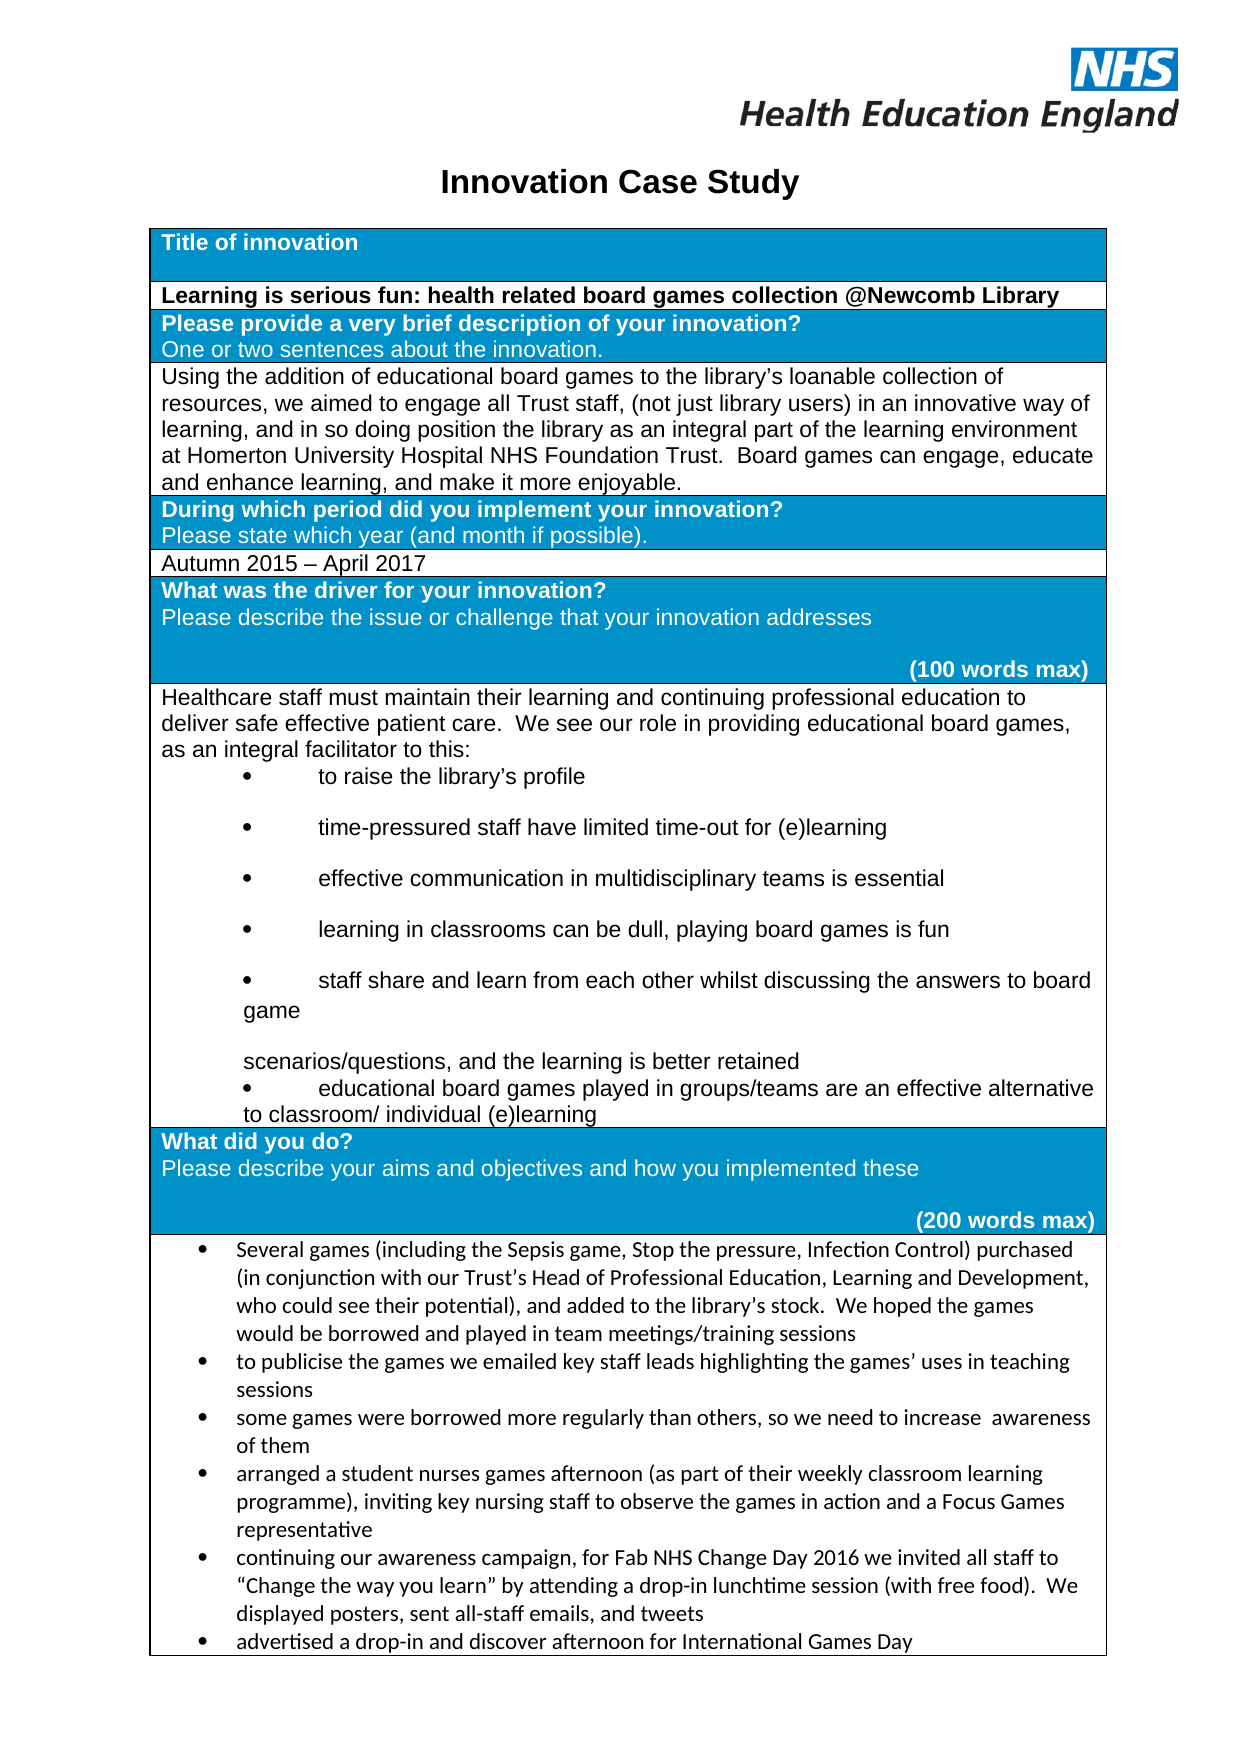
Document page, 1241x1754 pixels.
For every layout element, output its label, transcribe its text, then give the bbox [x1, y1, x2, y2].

table_header Title of innovation [151, 229, 1106, 281]
table_cell Several games (including the Sepsis game, Stop the pressure, Infection Control) purchased (in conjunction with our Trust’s Head of Professional Education, Learning and Development, who could see their potential), and added to the library’s stock. We hoped the games would be borrowed and played in team meetings/training sessions to publicise the games we emailed key staff leads highlighting the games’ uses in teaching sessions some games were borrowed more regularly than others, so we need to increase awareness of them arranged a student nurses games afternoon (as part of their weekly classroom learning programme), inviting key nursing staff to observe the games in action and a Focus Games representative continuing our awareness campaign, for Fab NHS Change Day 2016 we invited all staff to “Change the way you learn” by attending a drop-in lunchtime session (with free food). We displayed posters, sent all-staff emails, and tweets advertised a drop-in and discover afternoon for International Games Day presented a poster for the 2016 London and South East NHS/HE Conference tweeted about the games to tie-in with national awareness weeks, e.g. Nutrition and Hydration week, reminding staff they can borrow related games articles featured in our Trust’s quarterly magazine and weekly emails [151, 1235, 1106, 1655]
table_cell Autumn 2015 – April 2017 [151, 550, 1106, 576]
table_cell Learning is serious fun: health related board games collection @Newcomb Library [151, 282, 1106, 308]
table_cell Using the addition of educational board games to the library’s loanable collection of resources, we aimed to engage all Trust staff, (not just library users) in an innovative way of learning, and in so doing position the library as an integral part of the learning environment at Homerton University Hospital NHS Foundation Trust. Board games can engage, educate and enhance learning, and make it more enjoyable. [151, 363, 1106, 495]
table_cell During which period did you implement your innovation? Please state which year (and month if possible). [151, 496, 1106, 549]
text Innovation Case Study [150, 118, 1090, 201]
table_cell Healthcare staff must maintain their learning and continuing professional education to deliver safe effective patient care. We see our role in providing educational board games, as an integral facilitator to this: to raise the library’s profile time-pressured staff have limited time-out for (e)learning effective communication in multidisciplinary teams is essential learning in classrooms can be dull, playing board games is fun staff share and learn from each other whilst discussing the answers to board game scenarios/questions, and the learning is better retained educational board games played in groups/teams are an effective alternative to classroom/ individual (e)learning [151, 684, 1106, 1127]
table_cell Please provide a very brief description of your innovation? One or two sentences about the innovation. [151, 310, 1106, 362]
table_cell What was the driver for your innovation? Please describe the issue or challenge that your innovation addresses (100 words max) [151, 577, 1106, 683]
table_cell What did you do? Please describe your aims and objectives and how you implemented these (200 words max) [151, 1128, 1106, 1234]
